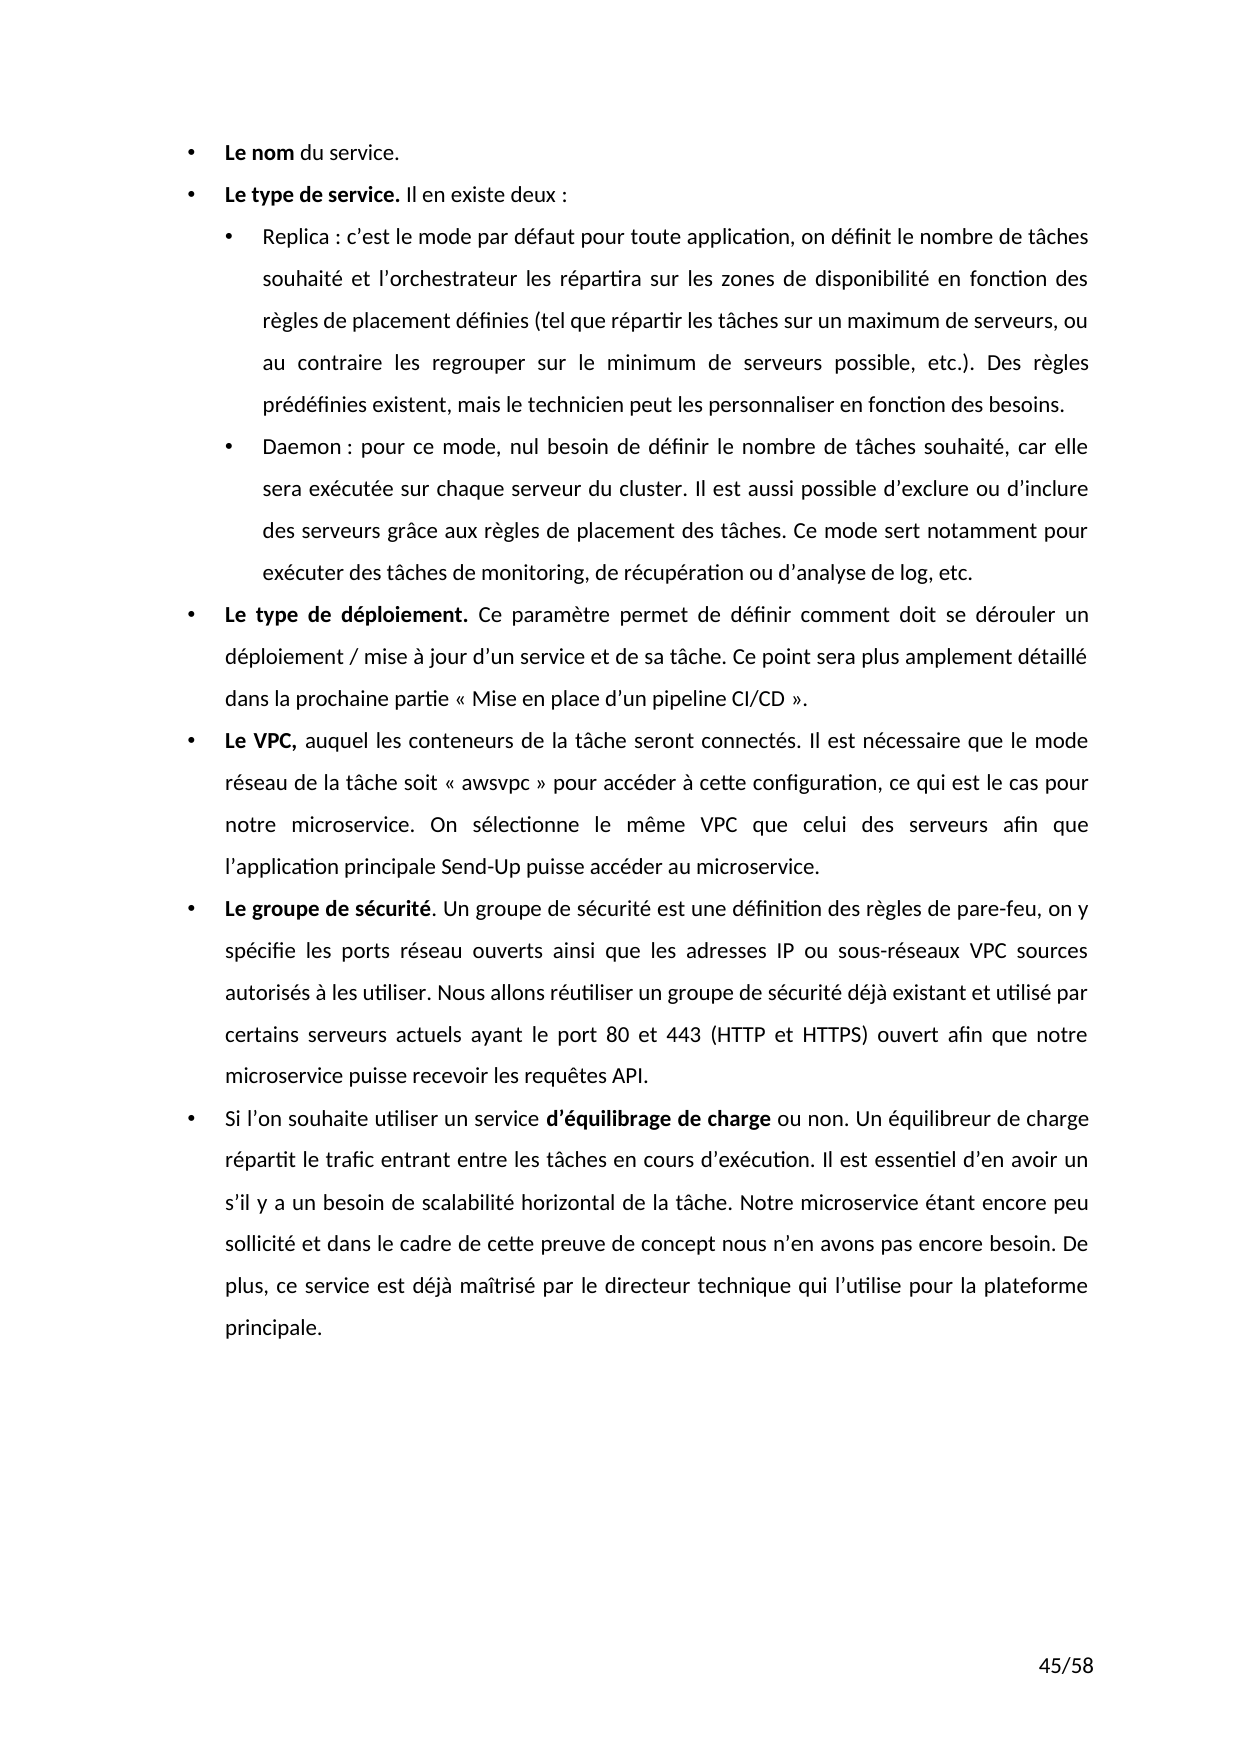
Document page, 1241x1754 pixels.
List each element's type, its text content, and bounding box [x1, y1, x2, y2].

list Si l’on souhaite utiliser un service d’équilibrage de charge ou non. Un équilibreur de charge répartit le trafic entrant entre les tâches en cours d’exécution. Il est essentiel d’en avoir un s’il y a un besoin de scalabilité horizontal de la tâche. Notre microservice étant encore peu sollicité et dans le cadre de cette preuve de concept nous n’en avons pas encore besoin. De plus, ce service est déjà maîtrisé par le directeur technique qui l’utilise pour la plateforme principale. [187, 1104, 1090, 1342]
list Daemon : pour ce mode, nul besoin de définir le nombre de tâches souhaité, car elle sera exécutée sur chaque serveur du cluster. Il est aussi possible d’exclure ou d’inclure des serveurs grâce aux règles de placement des tâches. Ce mode sert notamment pour exécuter des tâches de monitoring, de récupération ou d’analyse de log, etc. [225, 432, 1090, 586]
list Le groupe de sécurité. Un groupe de sécurité est une définition des règles de pare-feu, on y spécifie les ports réseau ouverts ainsi que les adresses IP ou sous-réseaux VPC sources autorisés à les utiliser. Nous allons réutiliser un groupe de sécurité déjà existant et utilisé par certains serveurs actuels ayant le port 80 et 443 (HTTP et HTTPS) ouvert afin que notre microservice puisse recevoir les requêtes API. [187, 894, 1090, 1090]
list Le VPC, auquel les conteneurs de la tâche seront connectés. Il est nécessaire que le mode réseau de la tâche soit « awsvpc » pour accéder à cette configuration, ce qui est le cas pour notre microservice. On sélectionne le même VPC que celui des serveurs afin que l’application principale Send-Up puisse accéder au microservice. [187, 726, 1090, 880]
list Le type de service. Il en existe deux : [187, 180, 1090, 208]
list Le type de déploiement. Ce paramètre permet de définir comment doit se dérouler un déploiement / mise à jour d’un service et de sa tâche. Ce point sera plus amplement détaillé dans la prochaine partie « Mise en place d’un pipeline CI/CD ». [187, 600, 1090, 712]
list Replica : c’est le mode par défaut pour toute application, on définit le nombre de tâches souhaité et l’orchestrateur les répartira sur les zones de disponibilité en fonction des règles de placement définies (tel que répartir les tâches sur un maximum de serveurs, ou au contraire les regrouper sur le minimum de serveurs possible, etc.). Des règles prédéfinies existent, mais le technicien peut les personnaliser en fonction des besoins. [225, 222, 1090, 418]
list Le nom du service. [187, 138, 1090, 166]
